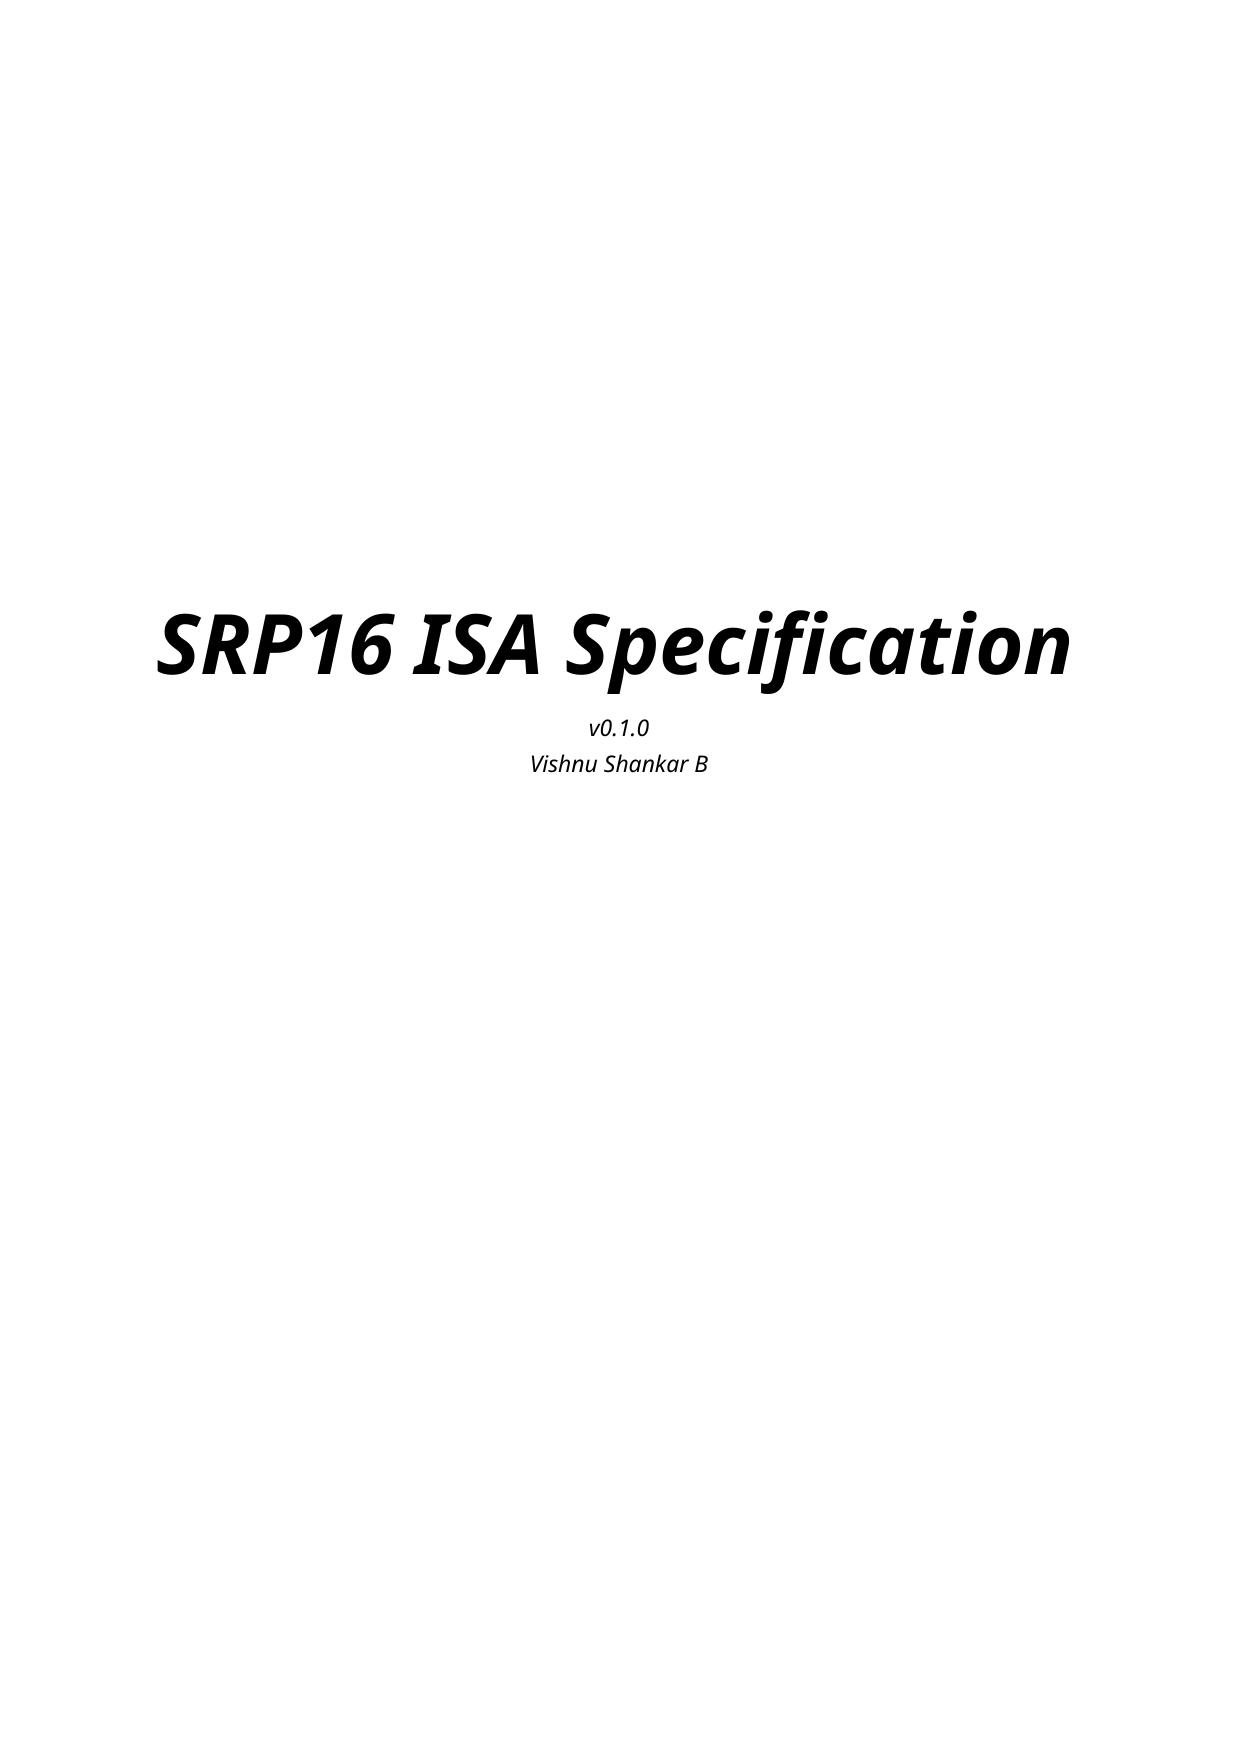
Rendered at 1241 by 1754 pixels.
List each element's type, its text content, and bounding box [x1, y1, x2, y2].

text Vishnu Shankar B [118, 748, 1122, 779]
title SRP16 ISA Specification [118, 586, 1122, 699]
text v0.1.0 [118, 712, 1122, 743]
